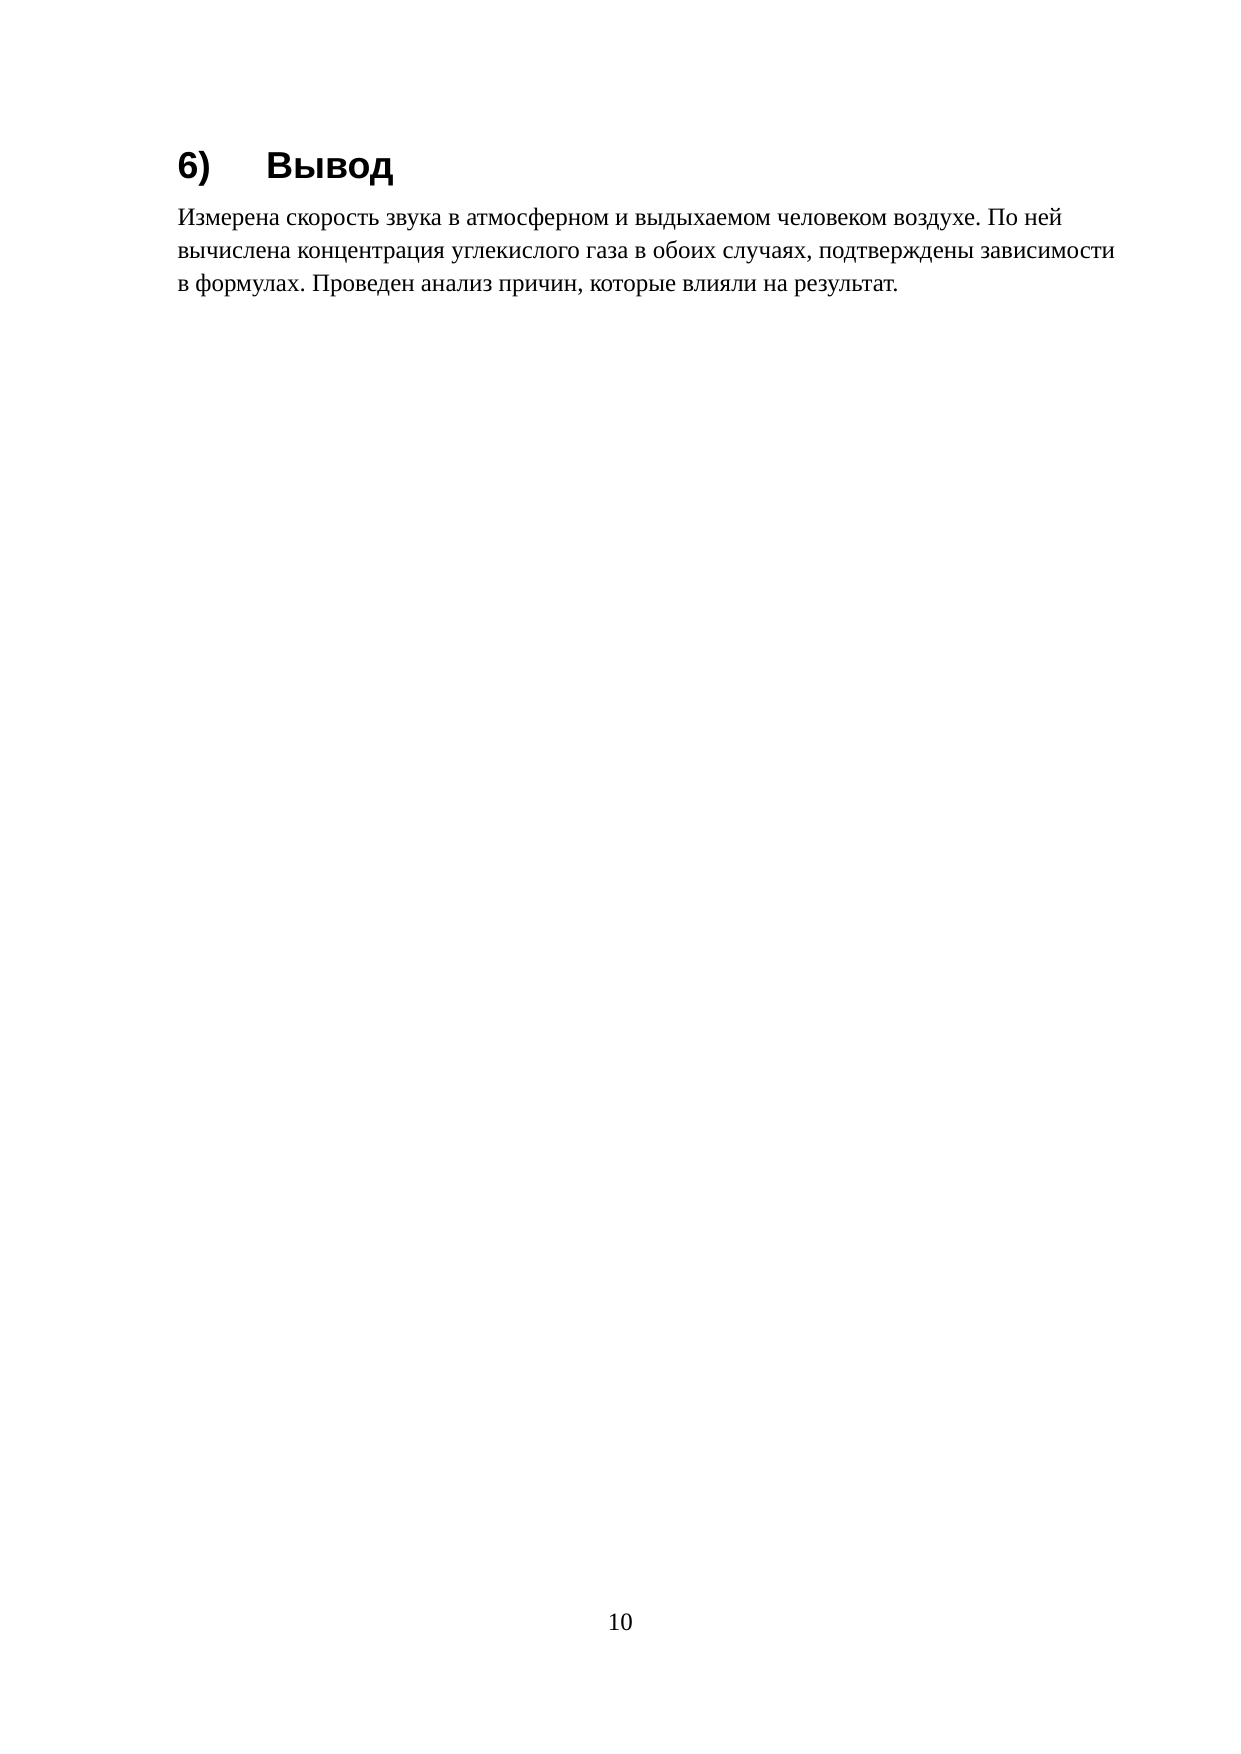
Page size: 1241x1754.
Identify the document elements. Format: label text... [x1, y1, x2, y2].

text Измерена скорость звука в атмосферном и выдыхаемом человеком воздухе. По ней вычислена концентрация углекислого газа в обоих случаях, подтверждены зависимости в формулах. Проведен анализ причин, которые влияли на результат. [177, 202, 1122, 296]
subtitle Вывод [177, 143, 1093, 186]
